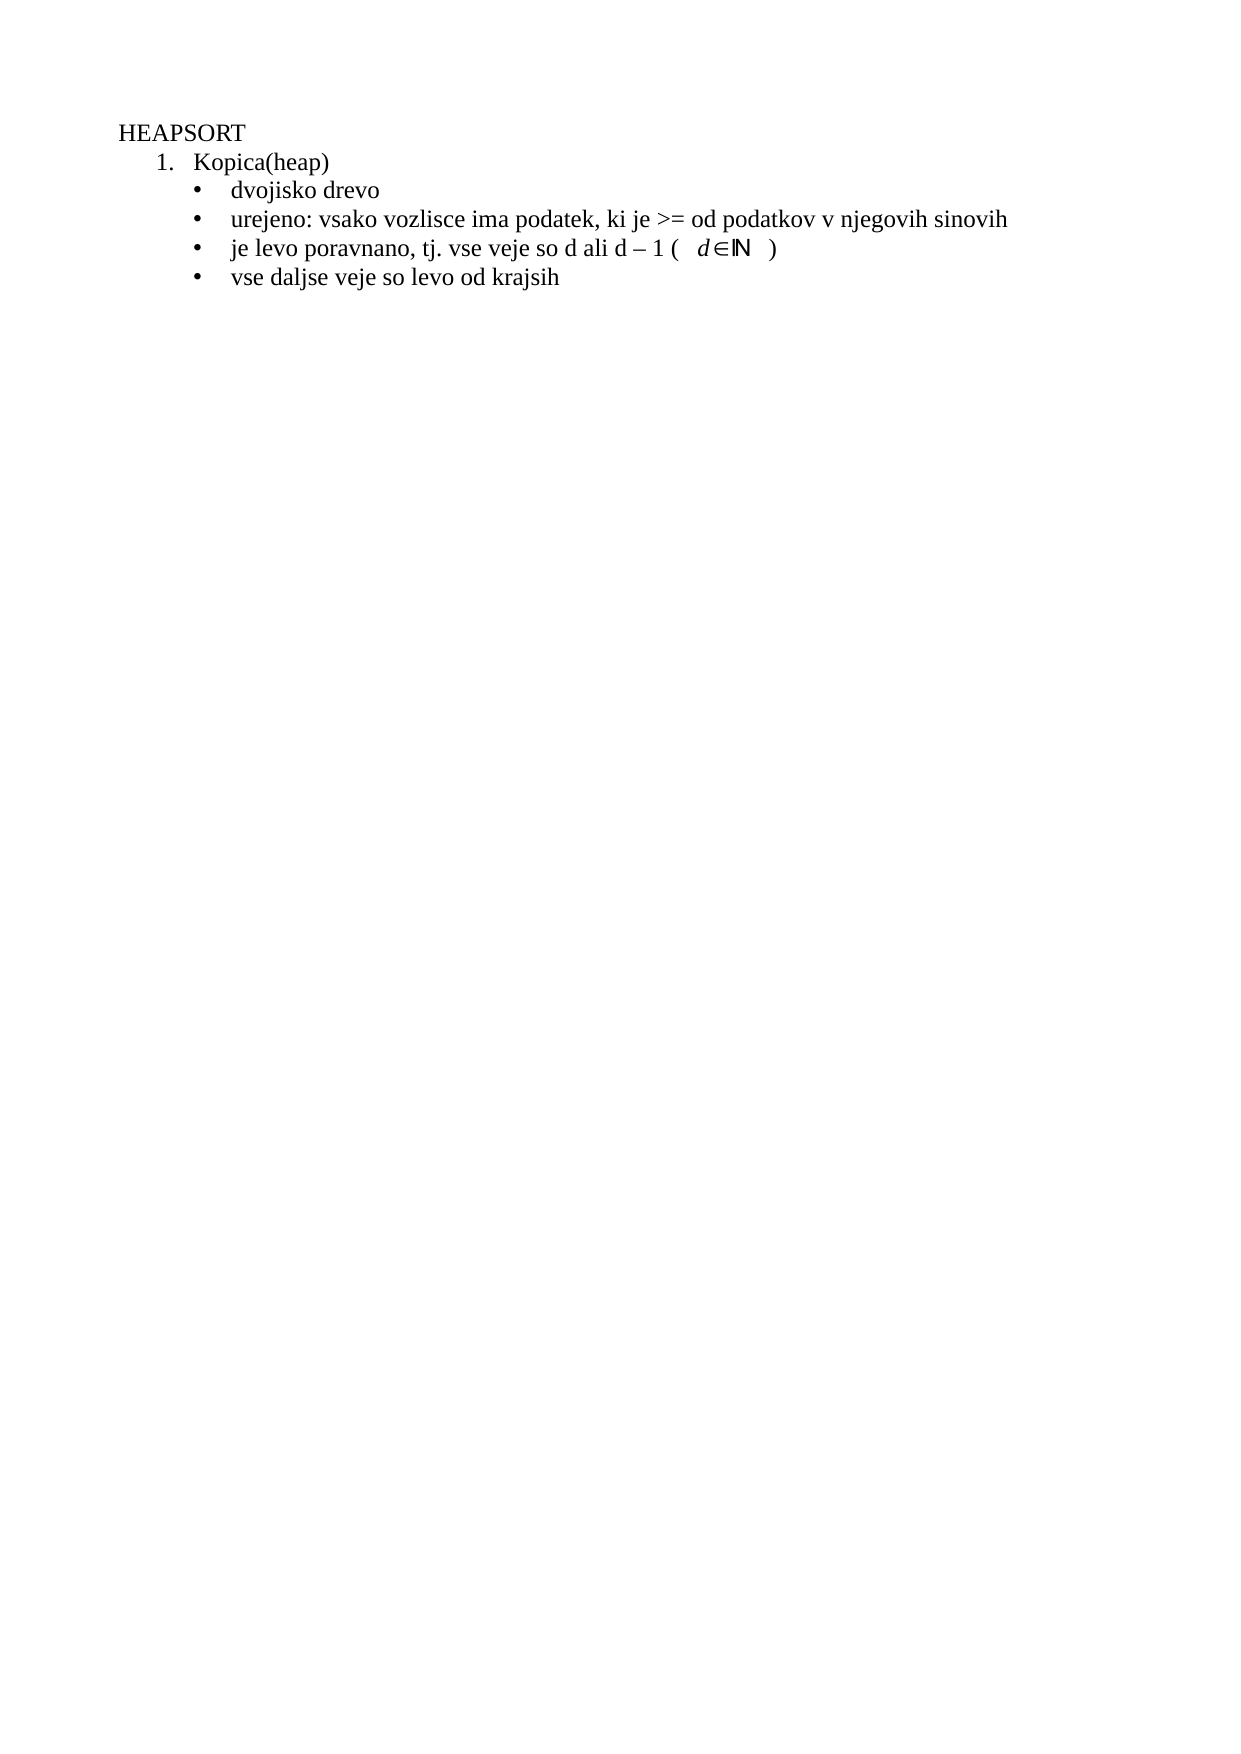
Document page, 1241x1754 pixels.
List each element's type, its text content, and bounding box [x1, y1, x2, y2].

list vse daljse veje so levo od krajsih [193, 262, 1122, 291]
list dvojisko drevo [193, 176, 1122, 204]
list je levo poravnano, tj. vse veje so d ali d – 1 () [193, 233, 1122, 262]
text HEAPSORT [118, 118, 1122, 147]
list urejeno: vsako vozlisce ima podatek, ki je >= od podatkov v njegovih sinovih [193, 204, 1122, 233]
list Kopica(heap) [156, 147, 1122, 176]
